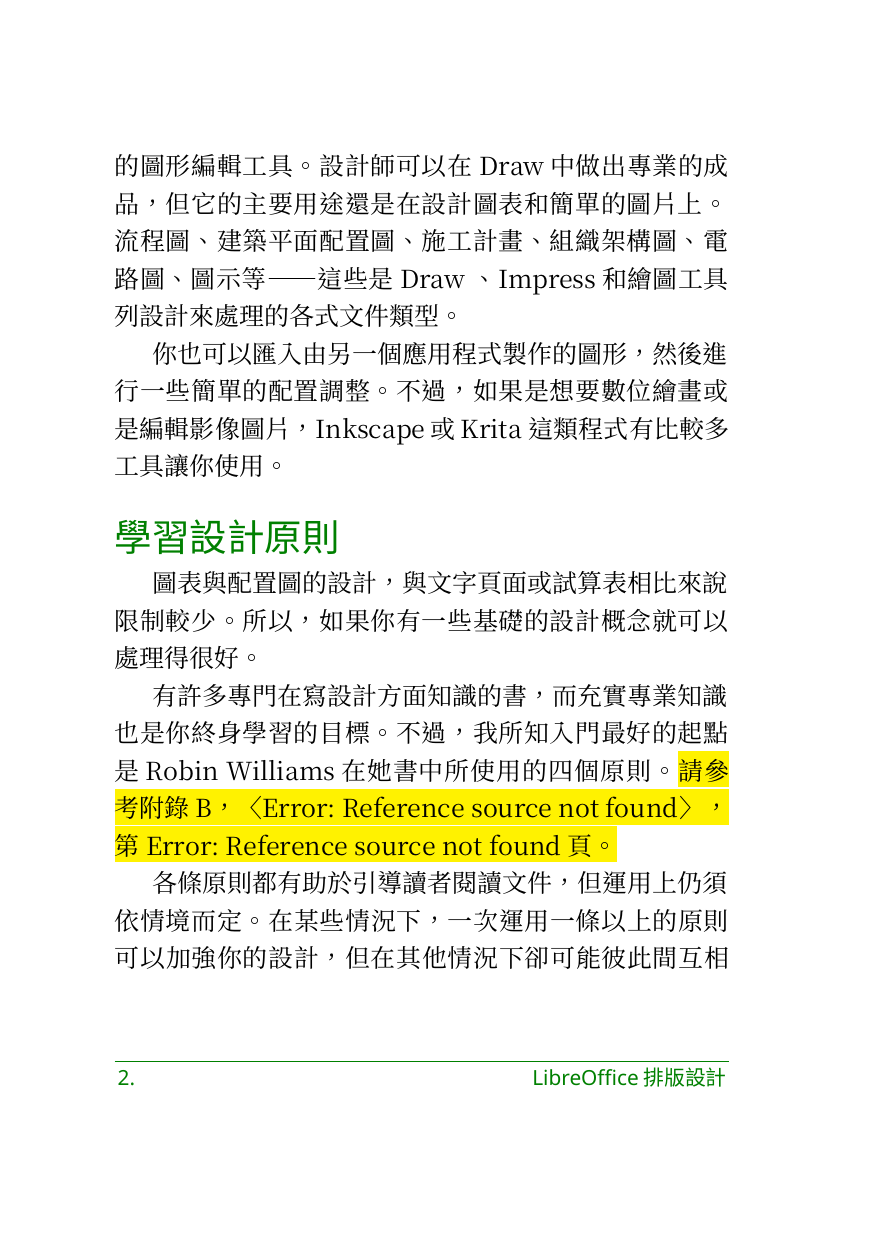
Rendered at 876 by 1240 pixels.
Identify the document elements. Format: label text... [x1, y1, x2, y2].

text 有許多專門在寫設計方面知識的書，而充實專業知識也是你終身學習的目標。不過，我所知入門最好的起點是Robin Williams在她書中所使用的四個原則。請參考附錄B，〈錯誤：找不到參照來源〉，第 錯誤：找不到參照來源頁。 [114, 675, 729, 863]
text 的圖形編輯工具。設計師可以在Draw中做出專業的成品，但它的主要用途還是在設計圖表和簡單的圖片上。流程圖、建築平面配置圖、施工計畫、組織架構圖、電路圖、圖示等——這些是Draw 、Impress和繪圖工具列設計來處理的各式文件類型。 [114, 146, 729, 333]
text 各條原則都有助於引導讀者閱讀文件，但運用上仍須依情境而定。在某些情況下，一次運用一條以上的原則可以加強你的設計，但在其他情況下卻可能彼此間互相 [114, 863, 729, 975]
text 圖表與配置圖的設計，與文字頁面或試算表相比來說限制較少。所以，如果你有一些基礎的設計概念就可以處理得很好。 [114, 563, 729, 675]
text 你也可以匯入由另一個應用程式製作的圖形，然後進行一些簡單的配置調整。不過，如果是想要數位繪畫或是編輯影像圖片，Inkscape或Krita 這類程式有比較多工具讓你使用。 [114, 333, 729, 483]
subtitle 學習設計原則 [114, 508, 729, 563]
